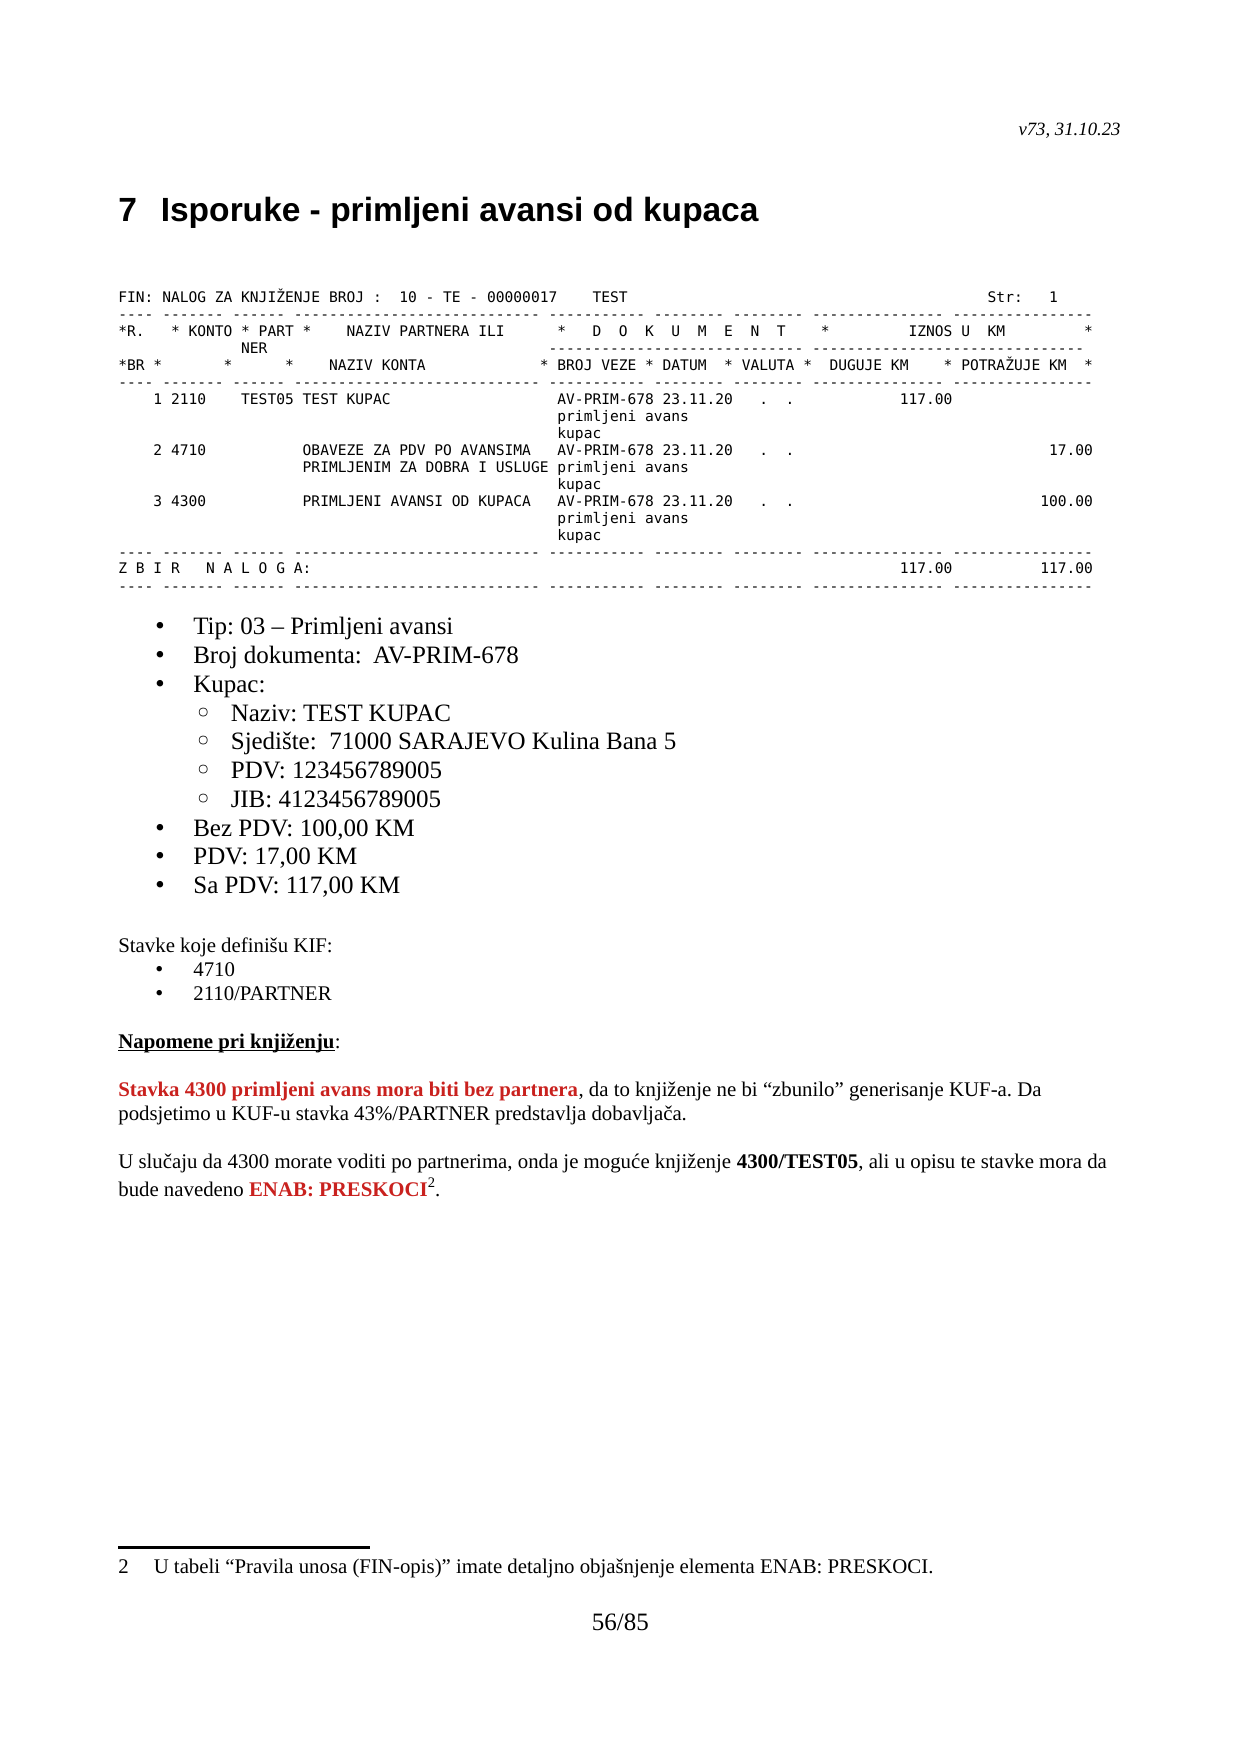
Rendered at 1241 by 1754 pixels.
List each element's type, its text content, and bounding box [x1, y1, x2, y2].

text Z B I R N A L O G A: 117.00 117.00 [118, 560, 1122, 577]
text *R. * KONTO * PART * NAZIV PARTNERA ILI * D O K U M E N T * IZNOS U KM * [118, 323, 1122, 340]
subtitle Napomene pri knjiženju: [118, 1029, 1122, 1053]
list Sjedište: 71000 SARAJEVO Kulina Bana 5 [193, 726, 1122, 755]
text ---- ------- ------ ---------------------------- ----------- -------- -------- --------------- ---------------- [118, 306, 1122, 323]
list Kupac: [156, 669, 1122, 698]
text kupac [118, 526, 1122, 543]
text 3 4300 PRIMLJENI AVANSI OD KUPACA AV-PRIM-678 23.11.20 . . 100.00 [118, 492, 1122, 509]
list Sa PDV: 117,00 KM [156, 870, 1122, 899]
text 2 4710 OBAVEZE ZA PDV PO AVANSIMA AV-PRIM-678 23.11.20 . . 17.00 [118, 442, 1122, 458]
text U slučaju da 4300 morate voditi po partnerima, onda je moguće knjiženje 4300/TEST05, ali u opisu te stavke mora da bude navedeno ENAB: PRESKOCI. [118, 1149, 1122, 1202]
text ---- ------- ------ ---------------------------- ----------- -------- -------- --------------- ---------------- [118, 577, 1122, 594]
list PDV: 17,00 KM [156, 841, 1122, 870]
list Tip: 03 – Primljeni avansi [156, 611, 1122, 640]
list Naziv: TEST KUPAC [193, 698, 1122, 726]
list JIB: 4123456789005 [193, 784, 1122, 813]
list Broj dokumenta: AV-PRIM-678 [156, 640, 1122, 669]
subtitle Isporuke - primljeni avansi od kupaca [118, 190, 1122, 229]
text FIN: NALOG ZA KNJIŽENJE BROJ : 10 - TE - 00000017 TEST Str: 1 [118, 289, 1122, 306]
text ---- ------- ------ ---------------------------- ----------- -------- -------- --------------- ---------------- [118, 543, 1122, 560]
text Stavke koje definišu KIF: [118, 933, 1122, 957]
text *BR * * * NAZIV KONTA * BROJ VEZE * DATUM * VALUTA * DUGUJE KM * POTRAŽUJE KM * [118, 357, 1122, 374]
text NER ----------------------------- ------------------------------- [118, 340, 1122, 357]
text 1 2110 TEST05 TEST KUPAC AV-PRIM-678 23.11.20 . . 117.00 [118, 391, 1122, 408]
subtitle Stavka 4300 primljeni avans mora biti bez partnera, da to knjiženje ne bi “zbunilo” generisanje KUF-a. Da podsjetimo u KUF-u stavka 43%/PARTNER predstavlja dobavljača. [118, 1077, 1122, 1125]
text kupac [118, 424, 1122, 442]
list 4710 [156, 957, 1122, 981]
text U tabeli “Pravila unosa (FIN-opis)” imate detaljno objašnjenje elementa ENAB: PRESKOCI. [118, 1553, 1122, 1578]
subtitle 2110/PARTNER [156, 981, 1122, 1005]
text PRIMLJENIM ZA DOBRA I USLUGE primljeni avans [118, 458, 1122, 476]
list Bez PDV: 100,00 KM [156, 813, 1122, 841]
text primljeni avans [118, 408, 1122, 424]
text ---- ------- ------ ---------------------------- ----------- -------- -------- --------------- ---------------- [118, 374, 1122, 391]
text primljeni avans [118, 509, 1122, 526]
text kupac [118, 476, 1122, 492]
list PDV: 123456789005 [193, 755, 1122, 784]
